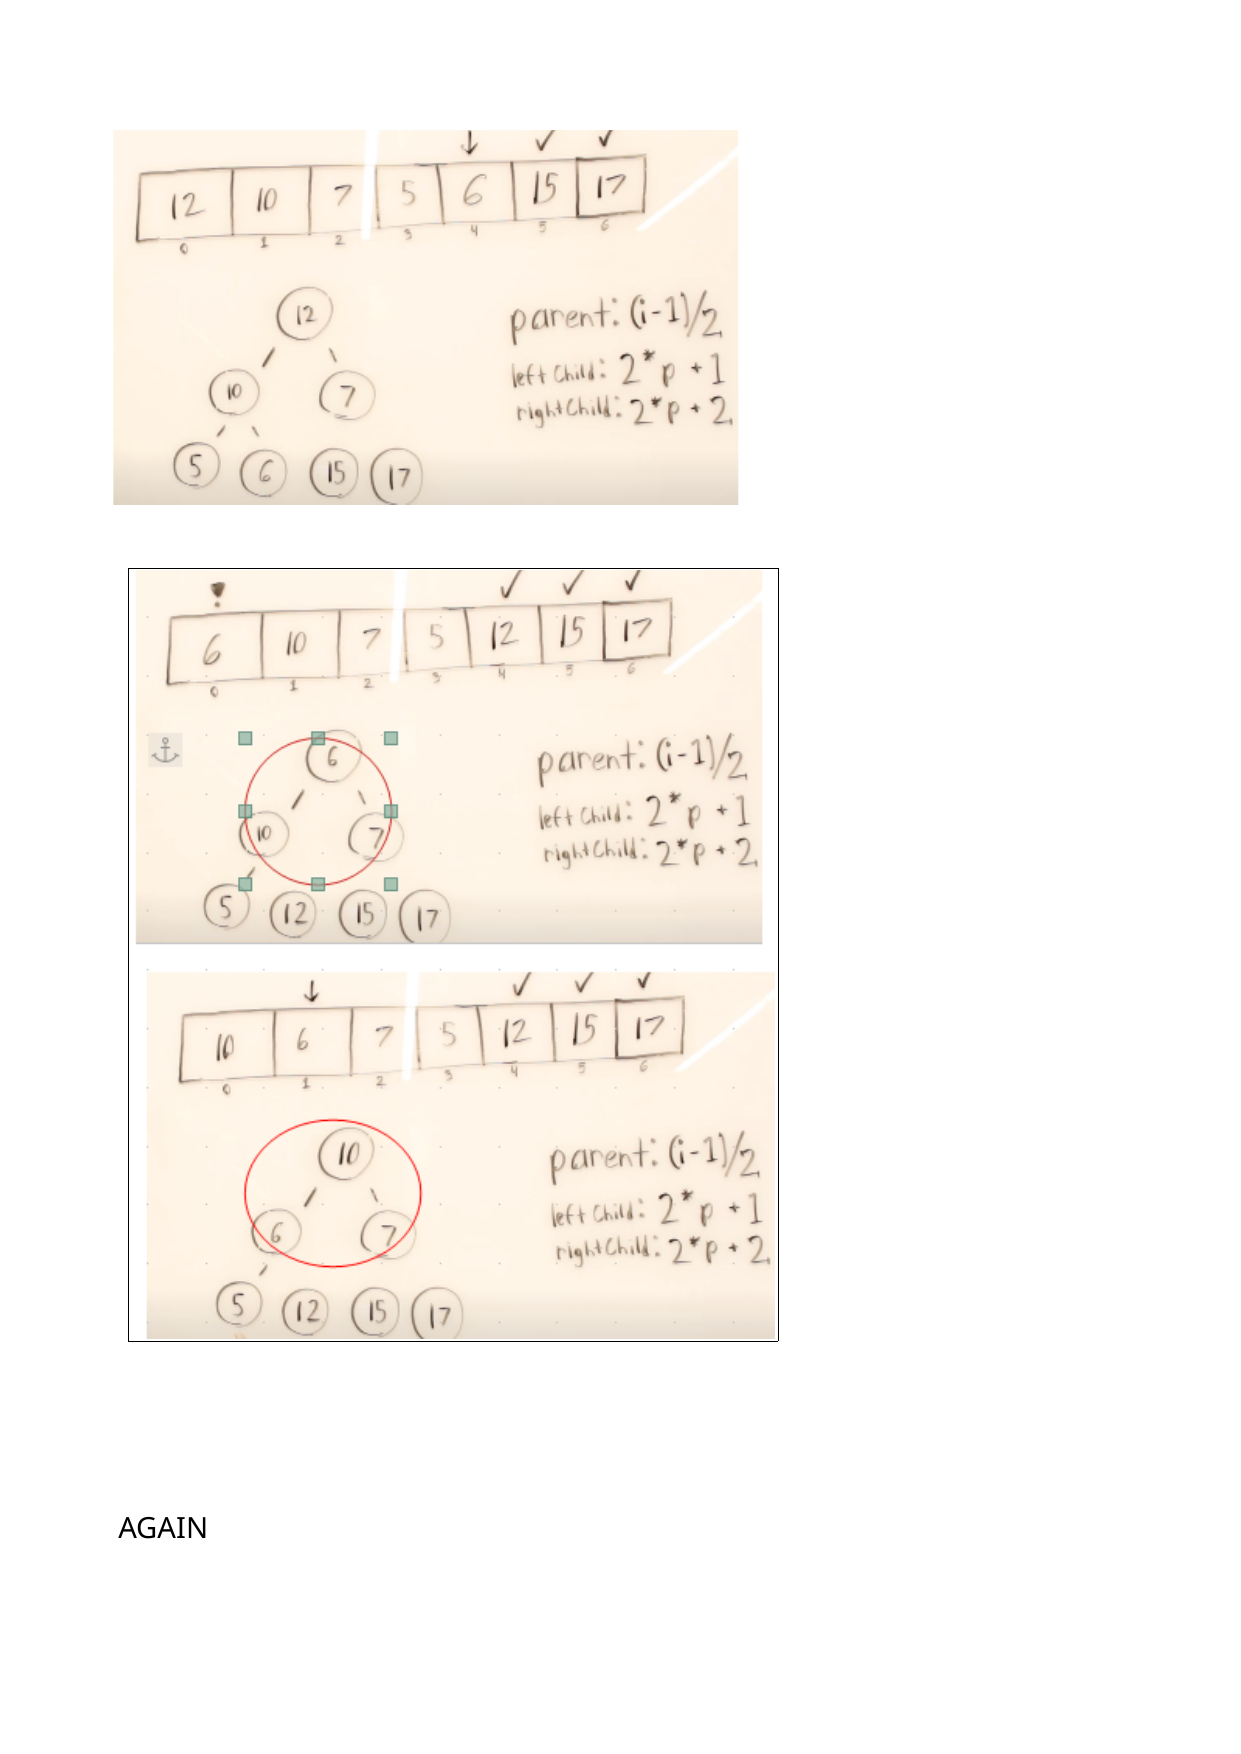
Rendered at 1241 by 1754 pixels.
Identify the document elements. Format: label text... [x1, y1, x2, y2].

picture [113, 130, 739, 505]
text AGAIN [118, 1507, 1122, 1547]
picture [130, 570, 775, 1339]
